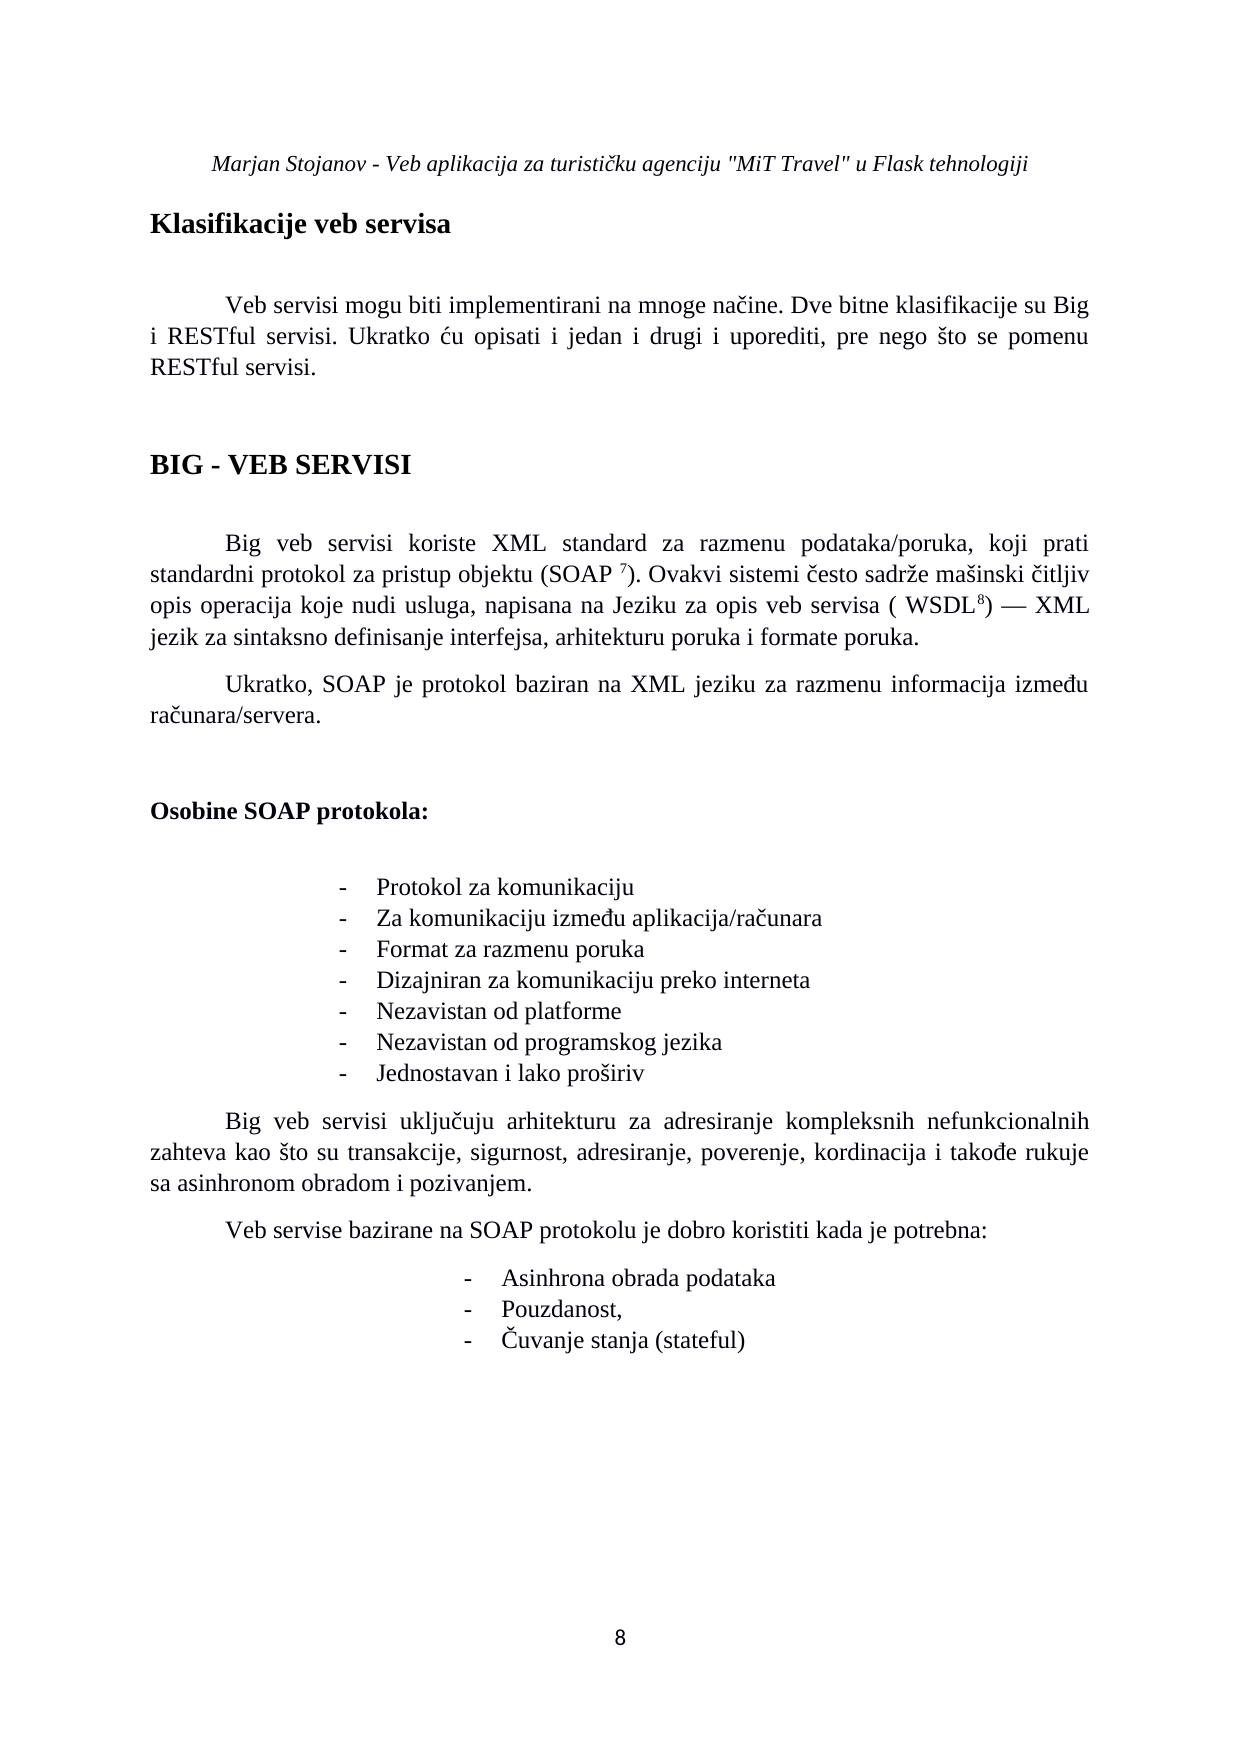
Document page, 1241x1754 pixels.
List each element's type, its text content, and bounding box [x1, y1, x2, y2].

text Big veb servisi koriste XML standard za razmenu podataka/poruka, koji prati standardni protokol za pristup objektu (SOAP 7). Ovakvi sistemi često sadrže mašinski čitljiv opis operacija koje nudi usluga, napisana na Jeziku za opis veb servisa ( WSDL8) — XML jezik za sintaksno definisanje interfejsa, arhitekturu poruka i formate poruka. [150, 528, 1090, 650]
list Dizajniran za komunikaciju preko interneta [338, 965, 1090, 994]
list Protokol za komunikaciju [338, 872, 1090, 901]
text Big veb servisi uključuju arhitekturu za adresiranje kompleksnih nefunkcionalnih zahteva kao što su transakcije, sigurnost, adresiranje, poverenje, kordinacija i takođe rukuje sa asinhronom obradom i pozivanjem. [150, 1106, 1090, 1197]
text Veb servise bazirane na SOAP protokolu je dobro koristiti kada je potrebna: [150, 1216, 1090, 1244]
list Pouzdanost, [463, 1294, 1090, 1323]
subtitle Klasifikacije veb servisa [150, 206, 1090, 239]
list Nezavistan od platforme [338, 996, 1090, 1025]
list Za komunikaciju između aplikacija/računara [338, 903, 1090, 932]
list Čuvanje stanja (stateful) [463, 1325, 1090, 1354]
list Asinhrona obrada podataka [463, 1263, 1090, 1292]
list Format za razmenu poruka [338, 934, 1090, 963]
subtitle BIG - VEB SERVISI [150, 447, 1090, 481]
text Veb servisi mogu biti implementirani na mnoge načine. Dve bitne klasifikacije su Big i RESTful servisi. Ukratko ću opisati i jedan i drugi i uporediti, pre nego što se pomenu RESTful servisi. [150, 290, 1090, 381]
subtitle Osobine SOAP protokola: [150, 796, 1090, 824]
text Ukratko, SOAP je protokol baziran na XML jeziku za razmenu informacija između računara/servera. [150, 669, 1090, 729]
list Nezavistan od programskog jezika [338, 1027, 1090, 1056]
list Jednostavan i lako proširiv [338, 1058, 1090, 1087]
